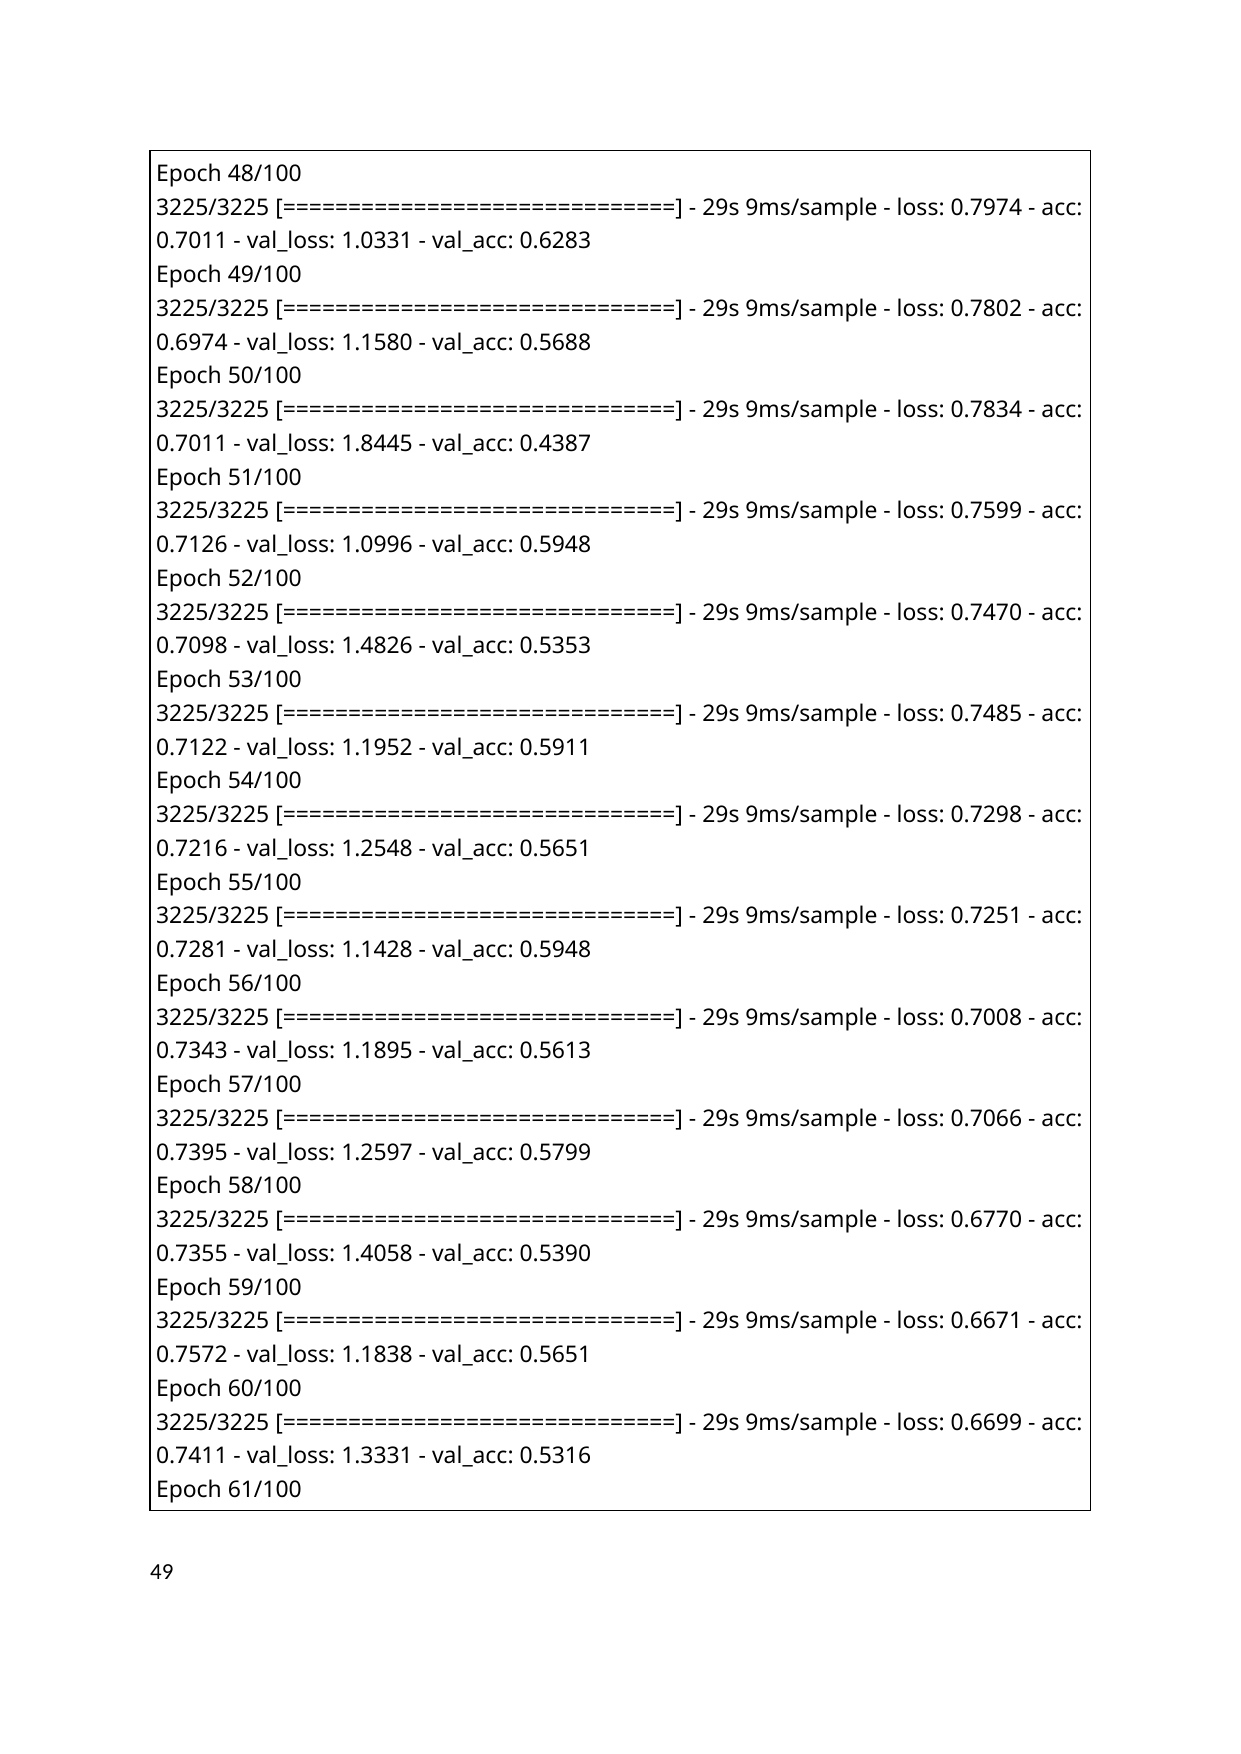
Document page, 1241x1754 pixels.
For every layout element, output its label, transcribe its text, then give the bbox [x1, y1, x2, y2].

table_header Epoch 48/100 3225/3225 [==============================] - 29s 9ms/sample - loss: 0.7974 - acc: 0.7011 - val_loss: 1.0331 - val_acc: 0.6283 Epoch 49/100 3225/3225 [==============================] - 29s 9ms/sample - loss: 0.7802 - acc: 0.6974 - val_loss: 1.1580 - val_acc: 0.5688 Epoch 50/100 3225/3225 [==============================] - 29s 9ms/sample - loss: 0.7834 - acc: 0.7011 - val_loss: 1.8445 - val_acc: 0.4387 Epoch 51/100 3225/3225 [==============================] - 29s 9ms/sample - loss: 0.7599 - acc: 0.7126 - val_loss: 1.0996 - val_acc: 0.5948 Epoch 52/100 3225/3225 [==============================] - 29s 9ms/sample - loss: 0.7470 - acc: 0.7098 - val_loss: 1.4826 - val_acc: 0.5353 Epoch 53/100 3225/3225 [==============================] - 29s 9ms/sample - loss: 0.7485 - acc: 0.7122 - val_loss: 1.1952 - val_acc: 0.5911 Epoch 54/100 3225/3225 [==============================] - 29s 9ms/sample - loss: 0.7298 - acc: 0.7216 - val_loss: 1.2548 - val_acc: 0.5651 Epoch 55/100 3225/3225 [==============================] - 29s 9ms/sample - loss: 0.7251 - acc: 0.7281 - val_loss: 1.1428 - val_acc: 0.5948 Epoch 56/100 3225/3225 [==============================] - 29s 9ms/sample - loss: 0.7008 - acc: 0.7343 - val_loss: 1.1895 - val_acc: 0.5613 Epoch 57/100 3225/3225 [==============================] - 29s 9ms/sample - loss: 0.7066 - acc: 0.7395 - val_loss: 1.2597 - val_acc: 0.5799 Epoch 58/100 3225/3225 [==============================] - 29s 9ms/sample - loss: 0.6770 - acc: 0.7355 - val_loss: 1.4058 - val_acc: 0.5390 Epoch 59/100 3225/3225 [==============================] - 29s 9ms/sample - loss: 0.6671 - acc: 0.7572 - val_loss: 1.1838 - val_acc: 0.5651 Epoch 60/100 3225/3225 [==============================] - 29s 9ms/sample - loss: 0.6699 - acc: 0.7411 - val_loss: 1.3331 - val_acc: 0.5316 Epoch 61/100 [151, 151, 1090, 1510]
